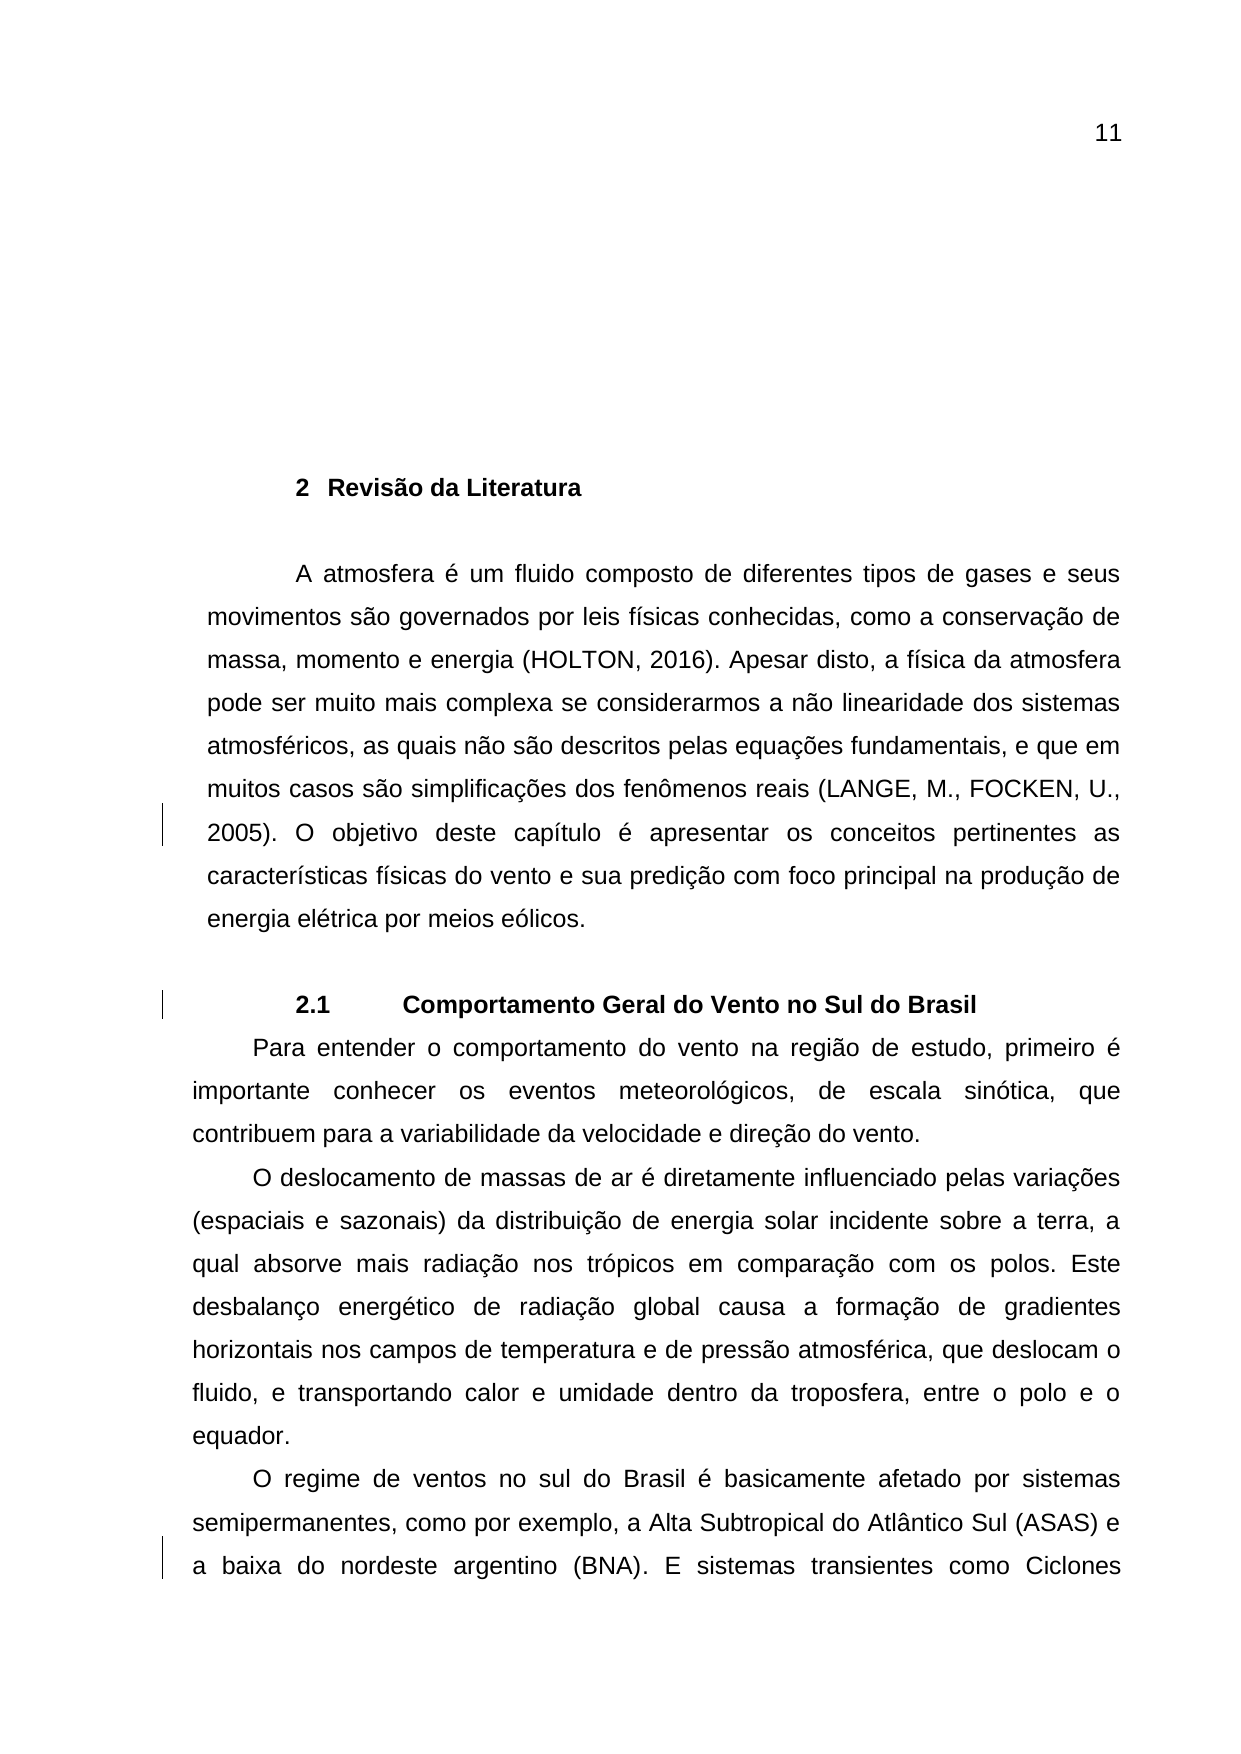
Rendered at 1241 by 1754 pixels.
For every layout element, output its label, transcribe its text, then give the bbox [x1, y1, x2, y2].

text Para entender o comportamento do vento na região de estudo, primeiro é importante conhecer os eventos meteorológicos, de escala sinótica, que contribuem para a variabilidade da velocidade e direção do vento. [177, 1033, 1122, 1148]
text O regime de ventos no sul do Brasil é basicamente afetado por sistemas semipermanentes, como por exemplo, a Alta Subtropical do Atlântico Sul (ASAS) e a baixa do nordeste argentino (BNA). E sistemas transientes como Ciclones [177, 1464, 1122, 1579]
text O deslocamento de massas de ar é diretamente influenciado pelas variações (espaciais e sazonais) da distribuição de energia solar incidente sobre a terra, a qual absorve mais radiação nos trópicos em comparação com os polos. Este desbalanço energético de radiação global causa a formação de gradientes horizontais nos campos de temperatura e de pressão atmosférica, que deslocam o fluido, e transportando calor e umidade dentro da troposfera, entre o polo e o equador. [177, 1162, 1122, 1450]
subtitle Revisão da Literatura [207, 472, 1122, 501]
text A atmosfera é um fluido composto de diferentes tipos de gases e seus movimentos são governados por leis físicas conhecidas, como a conservação de massa, momento e energia (HOLTON, 2016). Apesar disto, a física da atmosfera pode ser muito mais complexa se considerarmos a não linearidade dos sistemas atmosféricos, as quais não são descritos pelas equações fundamentais, e que em muitos casos são simplificações dos fenômenos reais (LANGE, M., FOCKEN, U., 2005). O objetivo deste capítulo é apresentar os conceitos pertinentes as características físicas do vento e sua predição com foco principal na produção de energia elétrica por meios eólicos. [207, 559, 1122, 932]
subtitle Comportamento Geral do Vento no Sul do Brasil [207, 990, 1122, 1019]
